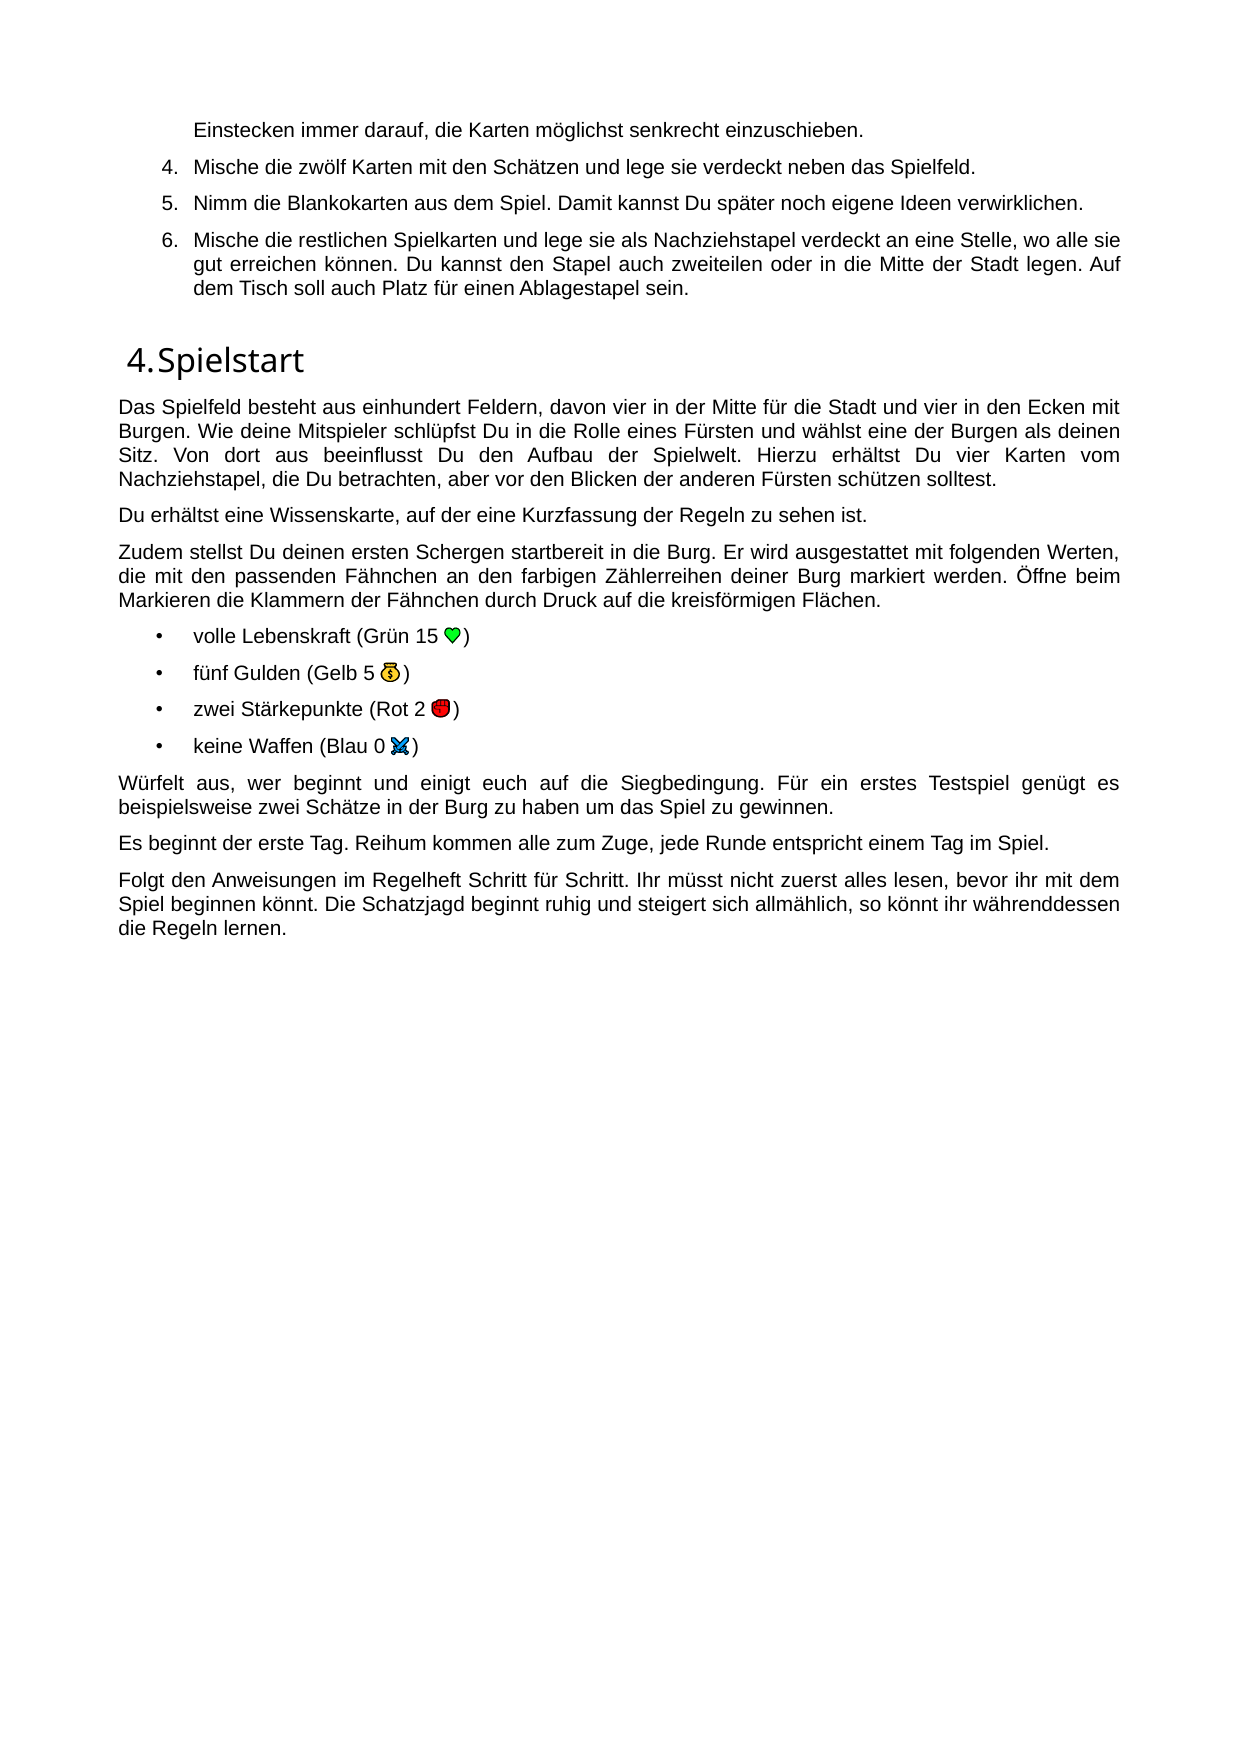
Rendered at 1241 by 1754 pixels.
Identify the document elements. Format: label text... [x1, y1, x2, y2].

text Es beginnt der erste Tag. Reihum kommen alle zum Zuge, jede Runde entspricht einem Tag im Spiel. [118, 831, 1122, 855]
text Zudem stellst Du deinen ersten Schergen startbereit in die Burg. Er wird ausgestattet mit folgenden Werten, die mit den passenden Fähnchen an den farbigen Zählerreihen deiner Burg markiert werden. Öffne beim Markieren die Klammern der Fähnchen durch Druck auf die kreisförmigen Flächen. [118, 539, 1122, 611]
subtitle Spielstart [118, 337, 1122, 382]
list volle Lebenskraft (Grün 15 ) [156, 624, 1122, 648]
text Das Spielfeld besteht aus einhundert Feldern, davon vier in der Mitte für die Stadt und vier in den Ecken mit Burgen. Wie deine Mitspieler schlüpfst Du in die Rolle eines Fürsten und wählst eine der Burgen als deinen Sitz. Von dort aus beeinflusst Du den Aufbau der Spielwelt. Hierzu erhältst Du vier Karten vom Nachziehstapel, die Du betrachten, aber vor den Blicken der anderen Fürsten schützen solltest. [118, 395, 1122, 491]
list Mische die restlichen Spielkarten und lege sie als Nachziehstapel verdeckt an eine Stelle, wo alle sie gut erreichen können. Du kannst den Stapel auch zweiteilen oder in die Mitte der Stadt legen. Auf dem Tisch soll auch Platz für einen Ablagestapel sein. [156, 227, 1122, 299]
list Mische die zwölf Karten mit den Schätzen und lege sie verdeckt neben das Spielfeld. [156, 154, 1122, 178]
list zwei Stärkepunkte (Rot 2 ) [156, 697, 1122, 721]
list Einstecken immer darauf, die Karten möglichst senkrecht einzuschieben. [156, 118, 1122, 142]
text Würfelt aus, wer beginnt und einigt euch auf die Siegbedingung. Für ein erstes Testspiel genügt es beispielsweise zwei Schätze in der Burg zu haben um das Spiel zu gewinnen. [118, 771, 1122, 818]
list keine Waffen (Blau 0 ) [156, 734, 1122, 758]
text Du erhältst eine Wissenskarte, auf der eine Kurzfassung der Regeln zu sehen ist. [118, 503, 1122, 527]
text Folgt den Anweisungen im Regelheft Schritt für Schritt. Ihr müsst nicht zuerst alles lesen, bevor ihr mit dem Spiel beginnen könnt. Die Schatzjagd beginnt ruhig und steigert sich allmählich, so könnt ihr währenddessen die Regeln lernen. [118, 867, 1122, 939]
list fünf Gulden (Gelb 5 ) [156, 661, 1122, 684]
list Nimm die Blankokarten aus dem Spiel. Damit kannst Du später noch eigene Ideen verwirklichen. [156, 191, 1122, 215]
